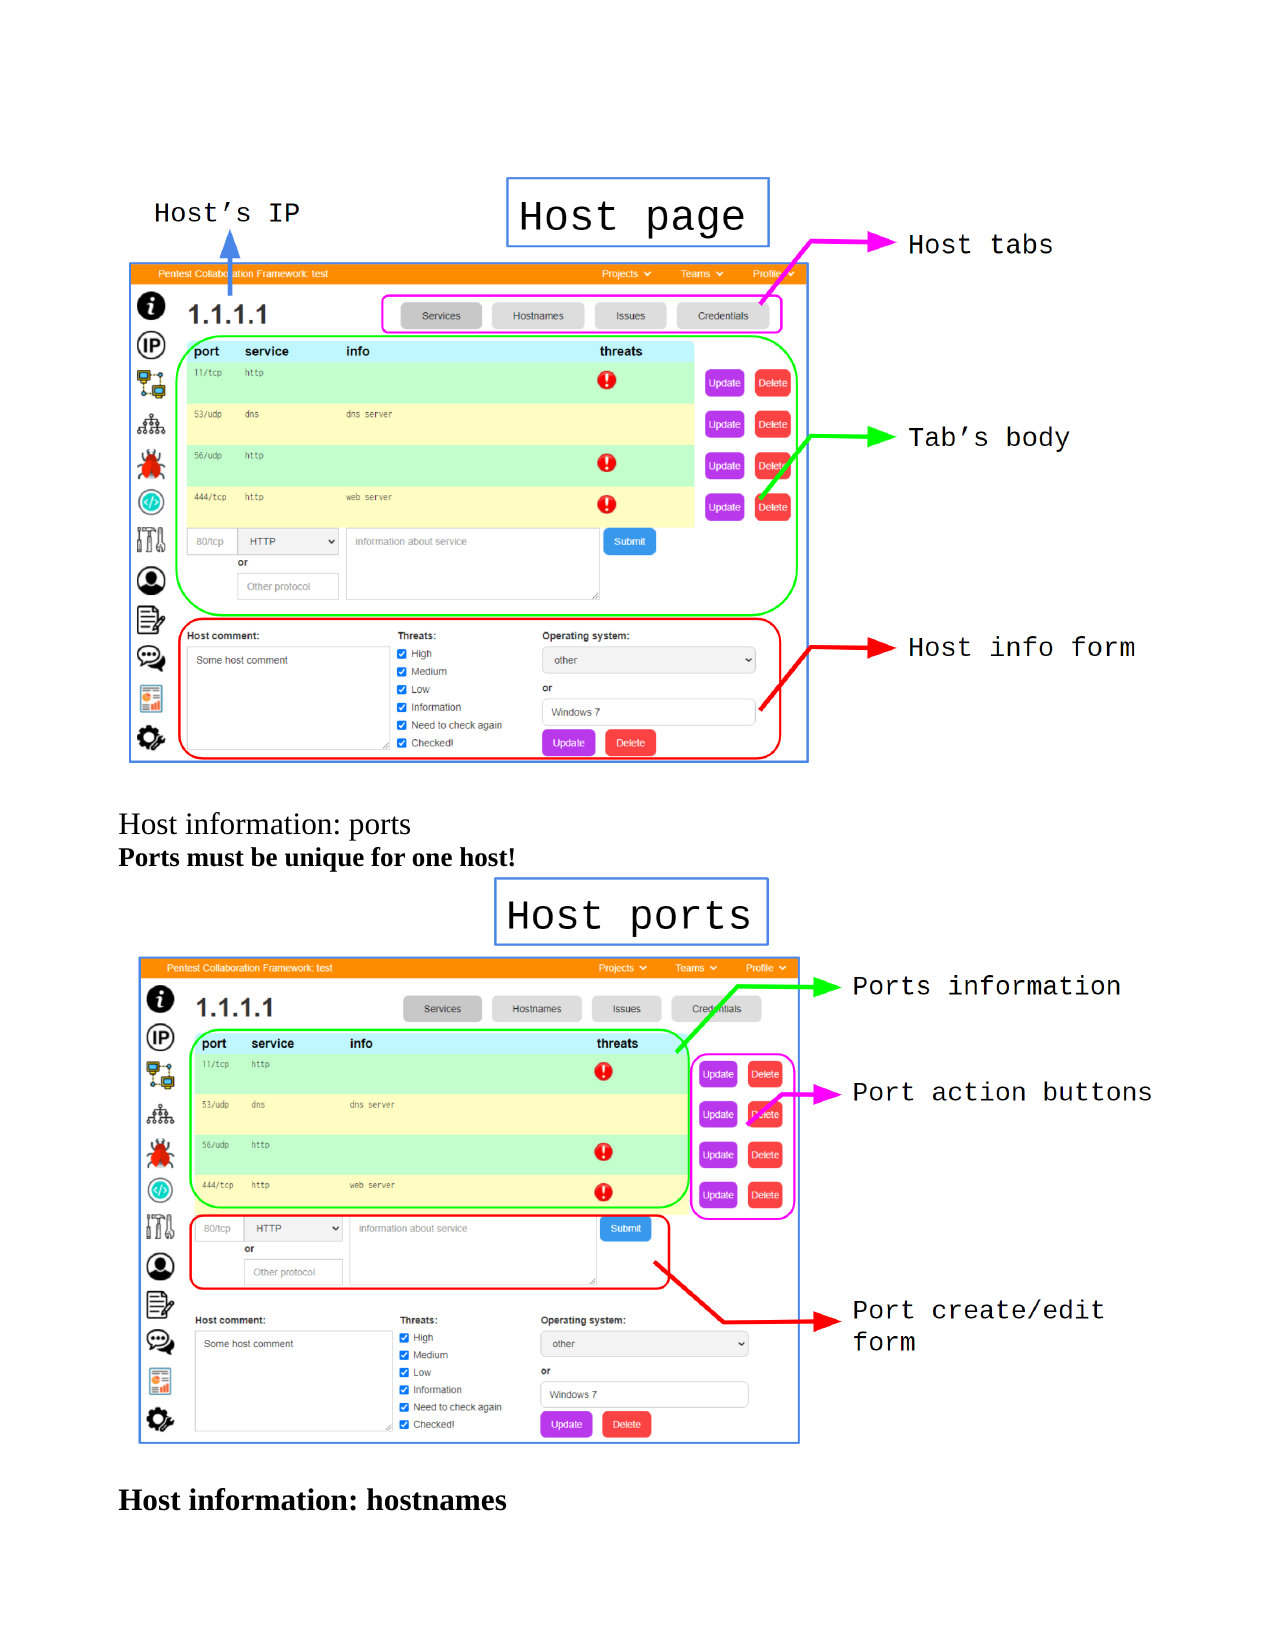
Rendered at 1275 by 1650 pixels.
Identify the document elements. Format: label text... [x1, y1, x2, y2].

text Host information: ports [118, 770, 1157, 841]
picture [118, 175, 1157, 770]
text Ports must be unique for one host! [118, 841, 1157, 872]
text Host information: hostnames [118, 1451, 1157, 1517]
picture [118, 872, 1157, 1451]
